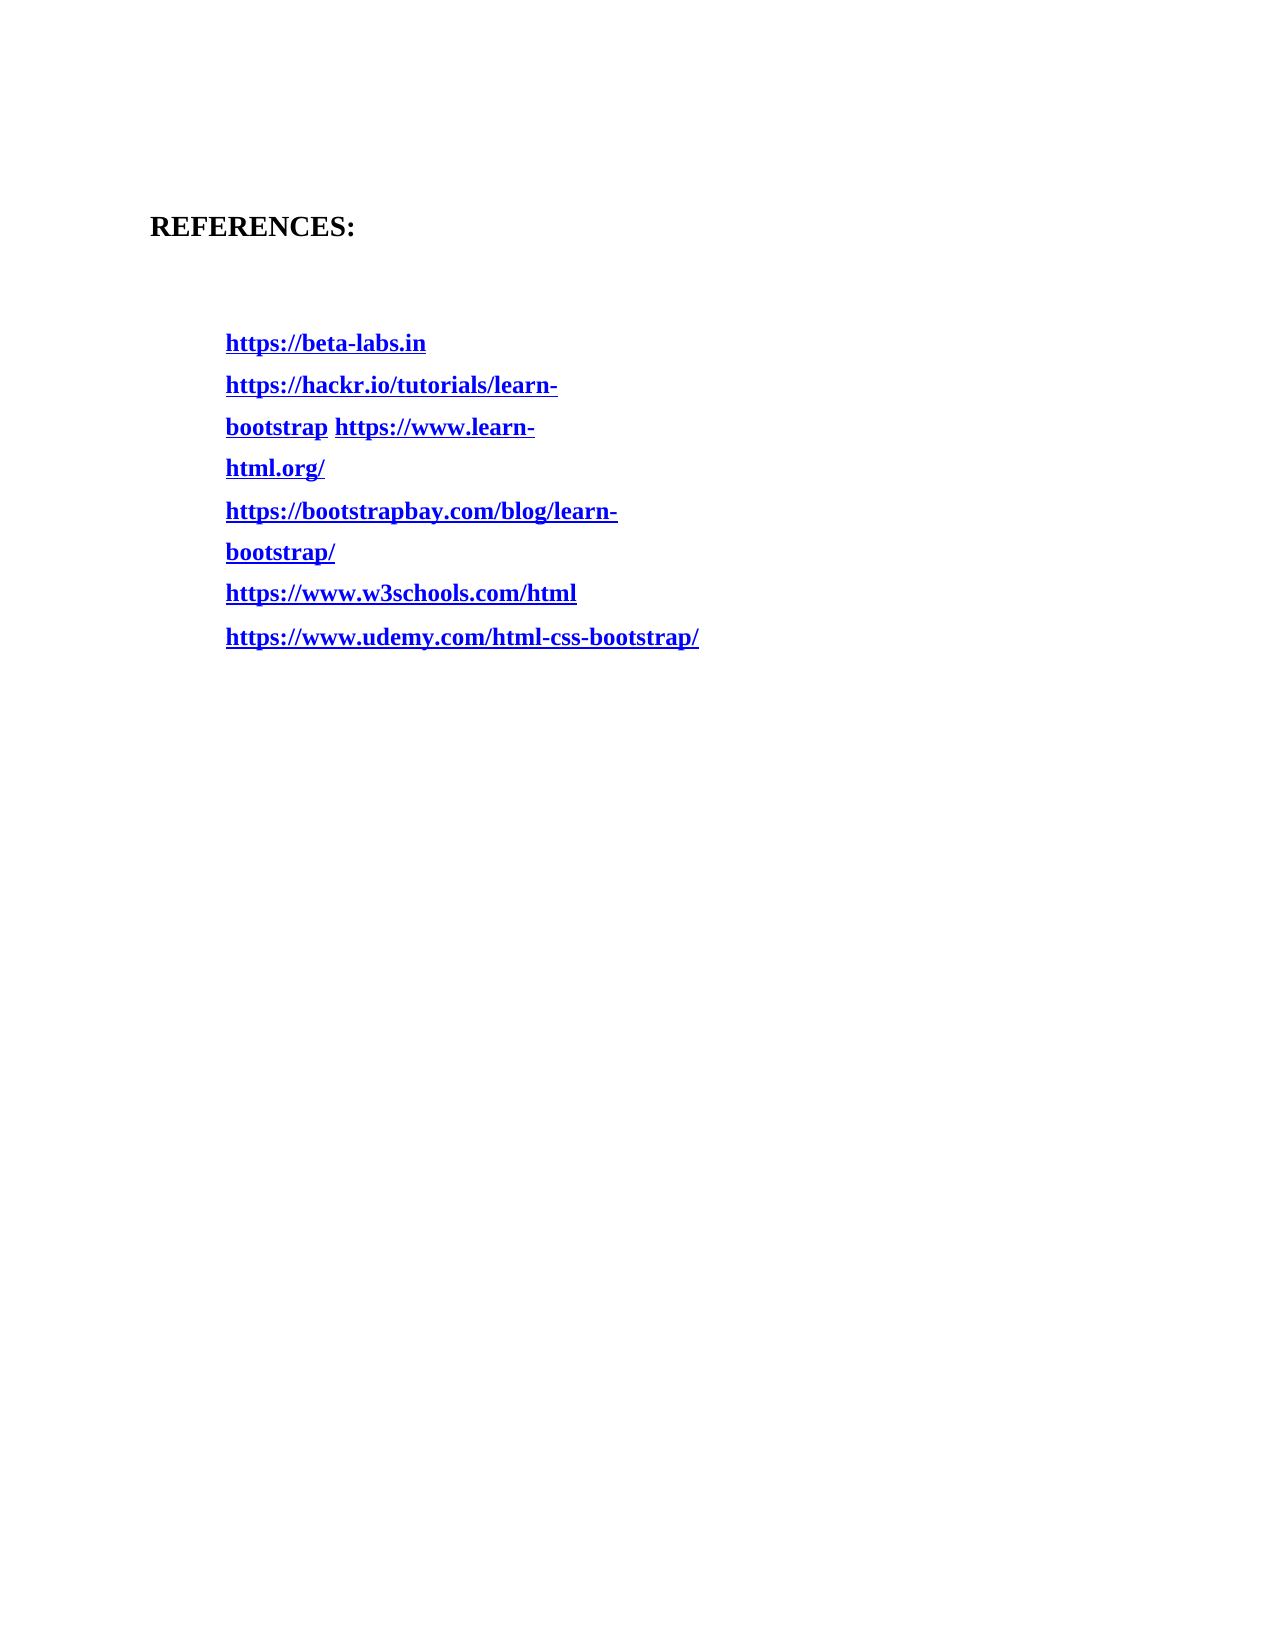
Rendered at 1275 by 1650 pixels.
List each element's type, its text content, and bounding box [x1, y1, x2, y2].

text https://bootstrapbay.com/blog/learn-bootstrap/ https://www.w3schools.com/html [225, 496, 646, 607]
text https://hackr.io/tutorials/learn-bootstrap https://www.learn-html.org/ [225, 371, 579, 481]
text REFERENCES: [150, 209, 1125, 243]
text https://www.udemy.com/html-css-bootstrap/ [225, 622, 1125, 651]
text https://beta-labs.in [225, 328, 1125, 357]
